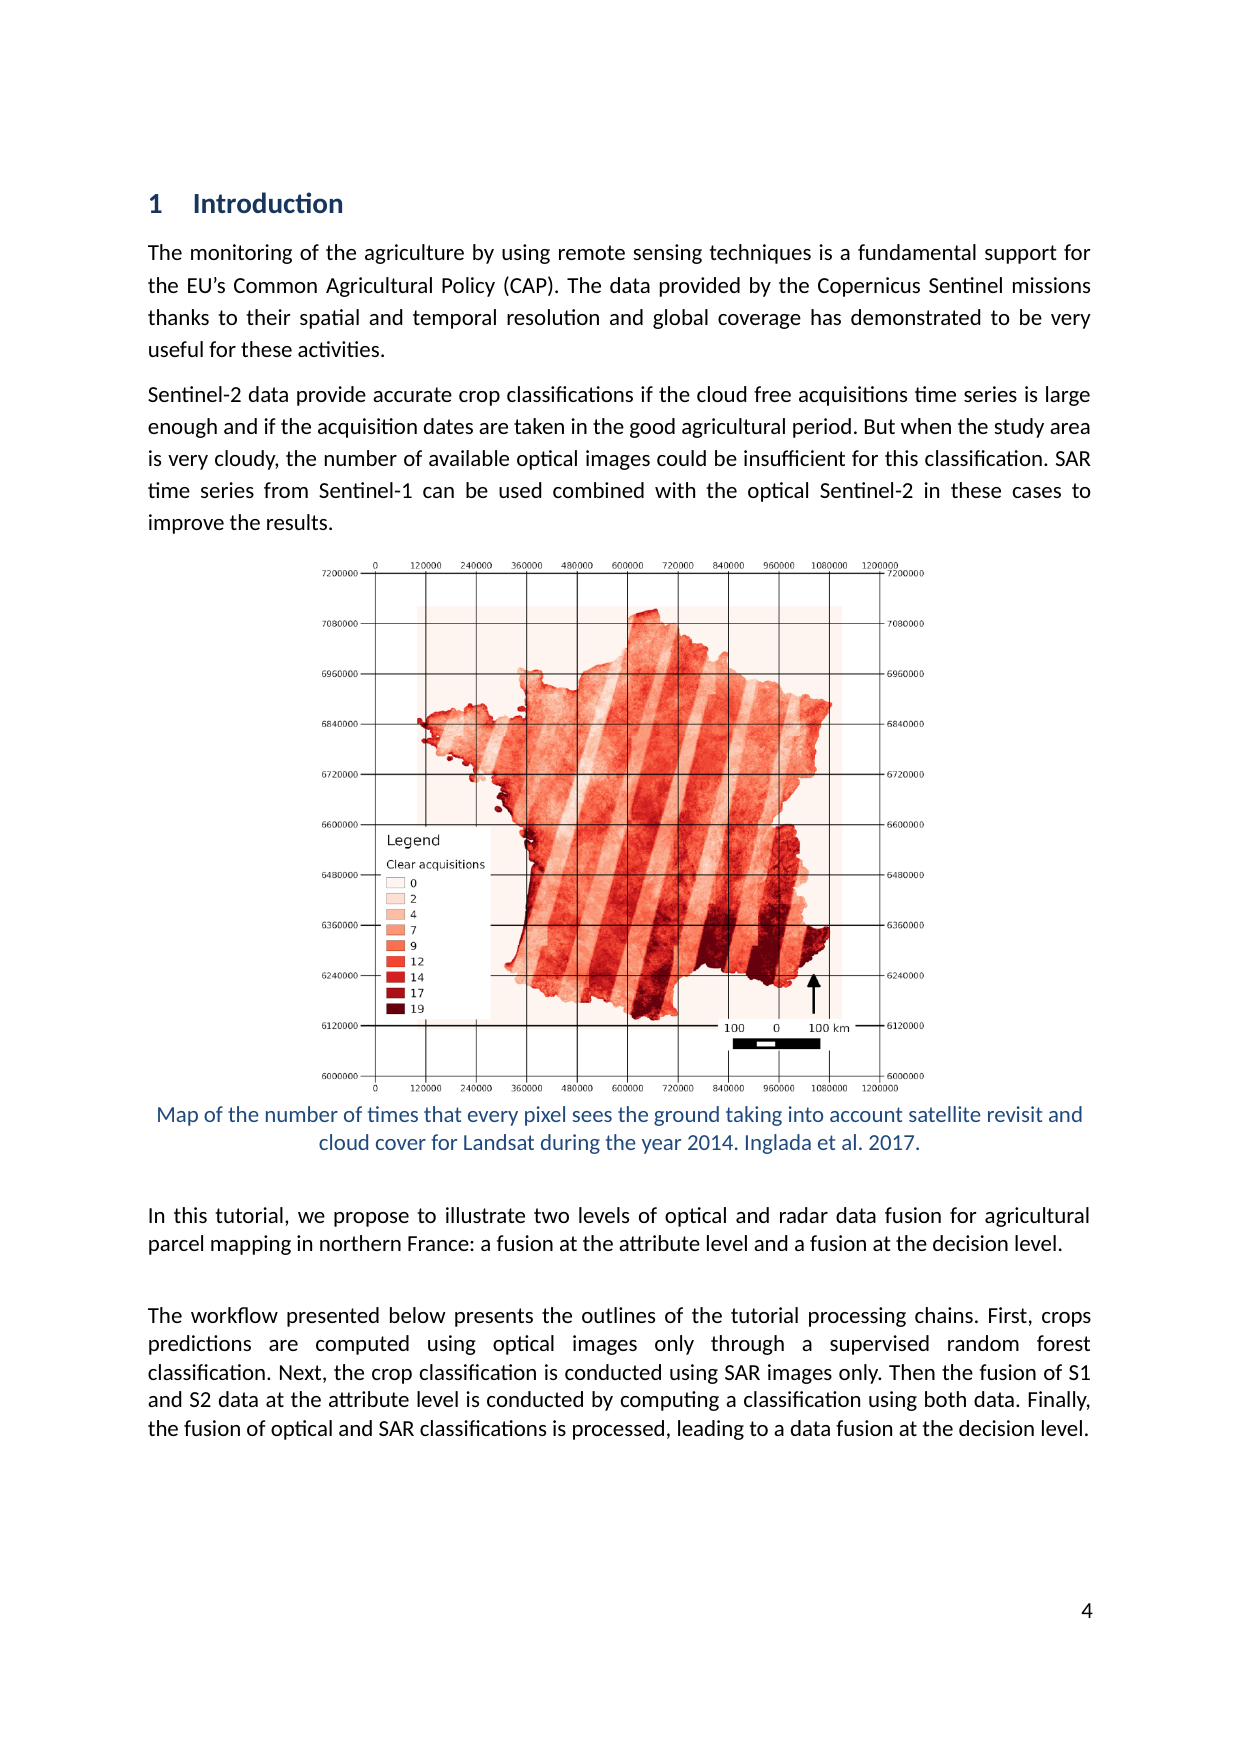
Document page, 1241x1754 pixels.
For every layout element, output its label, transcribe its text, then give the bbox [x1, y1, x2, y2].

text The monitoring of the agriculture by using remote sensing techniques is a fundamental support for the EU’s Common Agricultural Policy (CAP). The data provided by the Copernicus Sentinel missions thanks to their spatial and temporal resolution and global coverage has demonstrated to be very useful for these activities. [148, 238, 1093, 363]
text The workflow presented below presents the outlines of the tutorial processing chains. First, crops predictions are computed using optical images only through a supervised random forest classification. Next, the crop classification is conducted using SAR images only. Then the fusion of S1 and S2 data at the attribute level is conducted by computing a classification using both data. Finally, the fusion of optical and SAR classifications is processed, leading to a data fusion at the decision level. [148, 1302, 1093, 1442]
text Map of the number of times that every pixel sees the ground taking into account satellite revisit and cloud cover for Landsat during the year 2014. Inglada et al. 2017. [148, 1100, 1093, 1156]
text In this tutorial, we propose to illustrate two levels of optical and radar data fusion for agricultural parcel mapping in northern France: a fusion at the attribute level and a fusion at the decision level. [148, 1201, 1093, 1257]
picture [307, 553, 933, 1100]
text Sentinel-2 data provide accurate crop classifications if the cloud free acquisitions time series is large enough and if the acquisition dates are taken in the good agricultural period. But when the study area is very cloudy, the number of available optical images could be insufficient for this classification. SAR time series from Sentinel-1 can be used combined with the optical Sentinel-2 in these cases to improve the results. [148, 380, 1093, 537]
subtitle Introduction [148, 185, 1093, 221]
